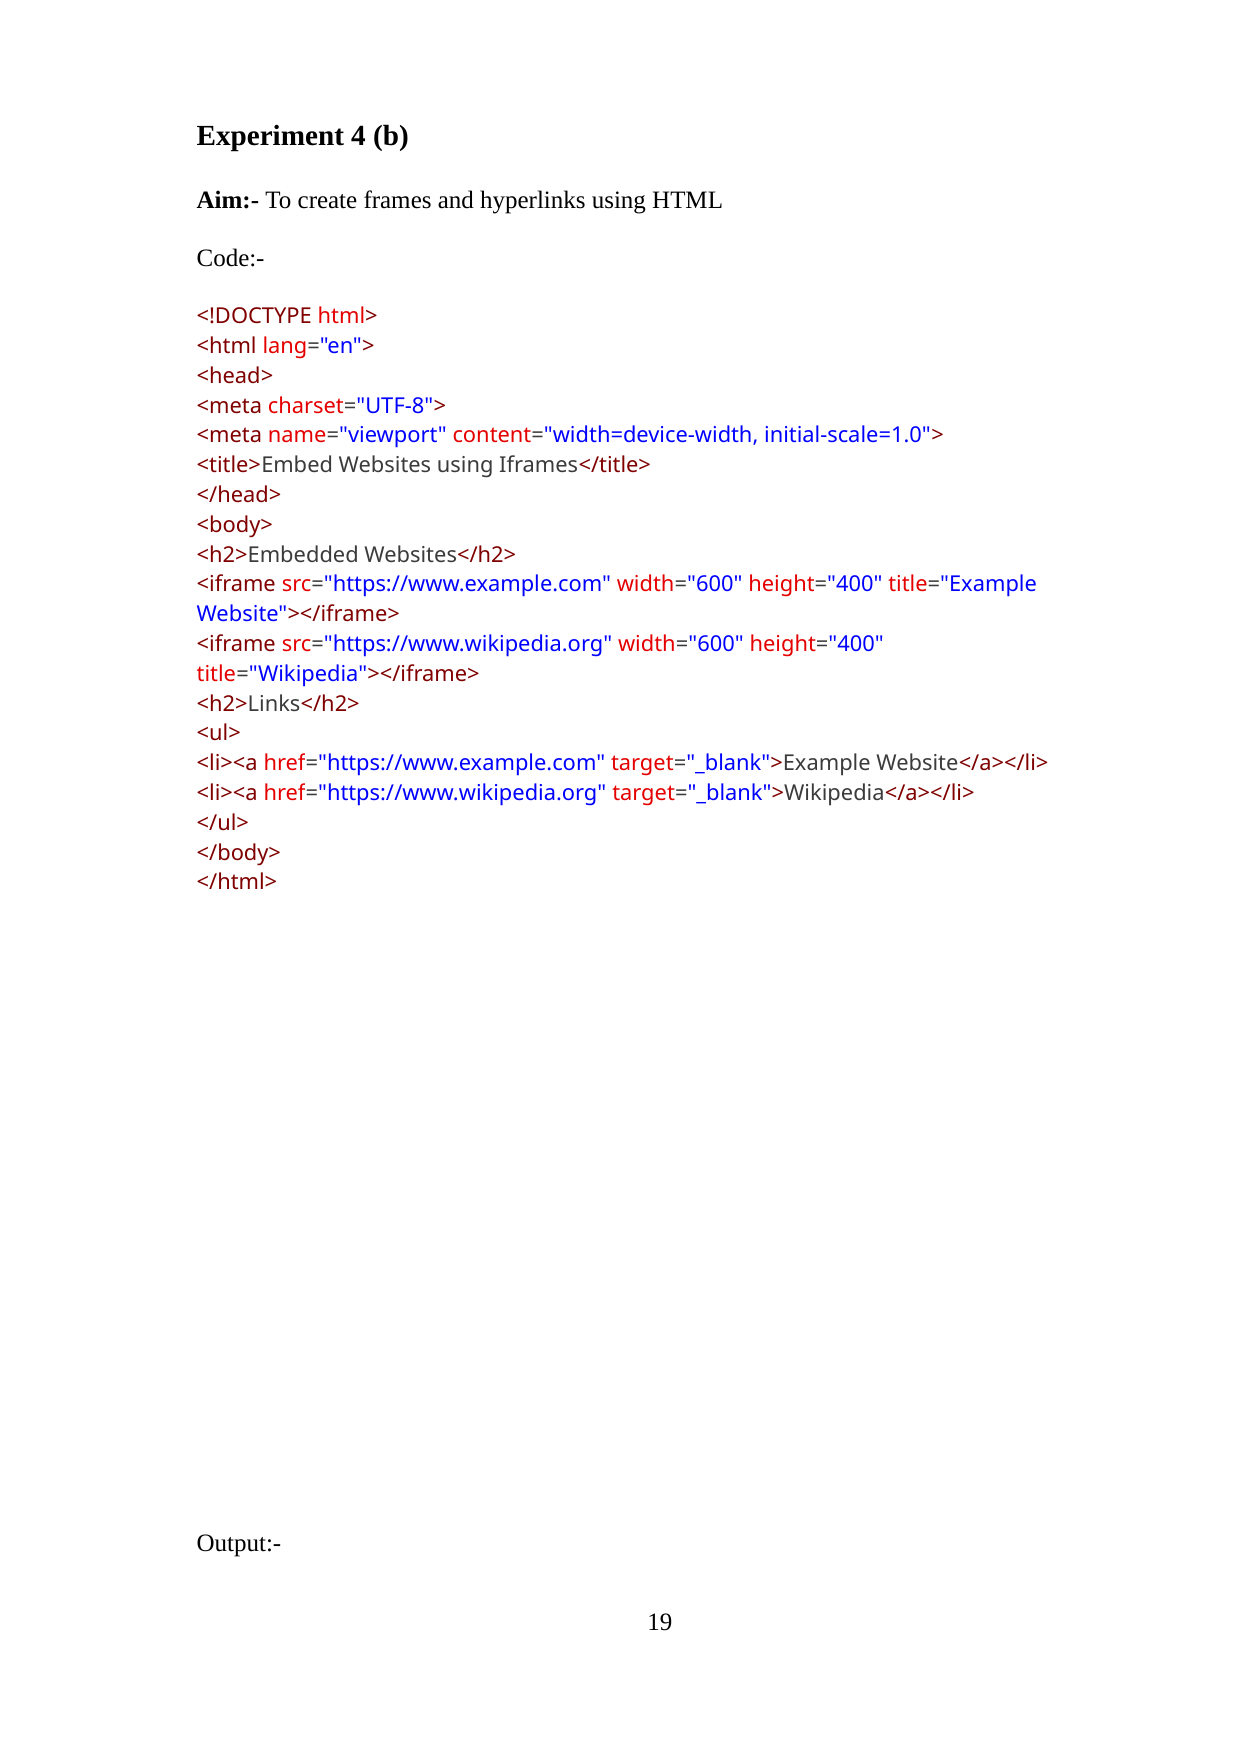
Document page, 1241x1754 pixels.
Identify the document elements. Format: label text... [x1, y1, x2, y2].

text <html lang="en"> [196, 330, 1122, 360]
text Output:- [196, 1528, 1122, 1557]
text <meta charset="UTF-8"> [196, 389, 1122, 419]
text <meta name="viewport" content="width=device-width, initial-scale=1.0"> [196, 419, 1122, 449]
text <body> [196, 509, 1122, 538]
text <iframe src="https://www.wikipedia.org" width="600" height="400" title="Wikipedia"></iframe> [196, 628, 1122, 687]
text <head> [196, 360, 1122, 389]
text </html> [196, 866, 1122, 896]
text <h2>Embedded Websites</h2> [196, 538, 1122, 568]
text Code:- [196, 243, 1122, 271]
text </ul> [196, 807, 1122, 836]
text </head> [196, 479, 1122, 509]
text <li><a href="https://www.wikipedia.org" target="_blank">Wikipedia</a></li> [196, 777, 1122, 807]
text <title>Embed Websites using Iframes</title> [196, 449, 1122, 479]
text <!DOCTYPE html> [196, 300, 1122, 330]
text Aim:- To create frames and hyperlinks using HTML [196, 185, 1122, 214]
text <ul> [196, 717, 1122, 747]
text </body> [196, 836, 1122, 866]
text Experiment 4 (b) [196, 118, 1122, 152]
text <h2>Links</h2> [196, 687, 1122, 717]
text <iframe src="https://www.example.com" width="600" height="400" title="Example Website"></iframe> [196, 568, 1122, 628]
text <li><a href="https://www.example.com" target="_blank">Example Website</a></li> [196, 747, 1122, 777]
